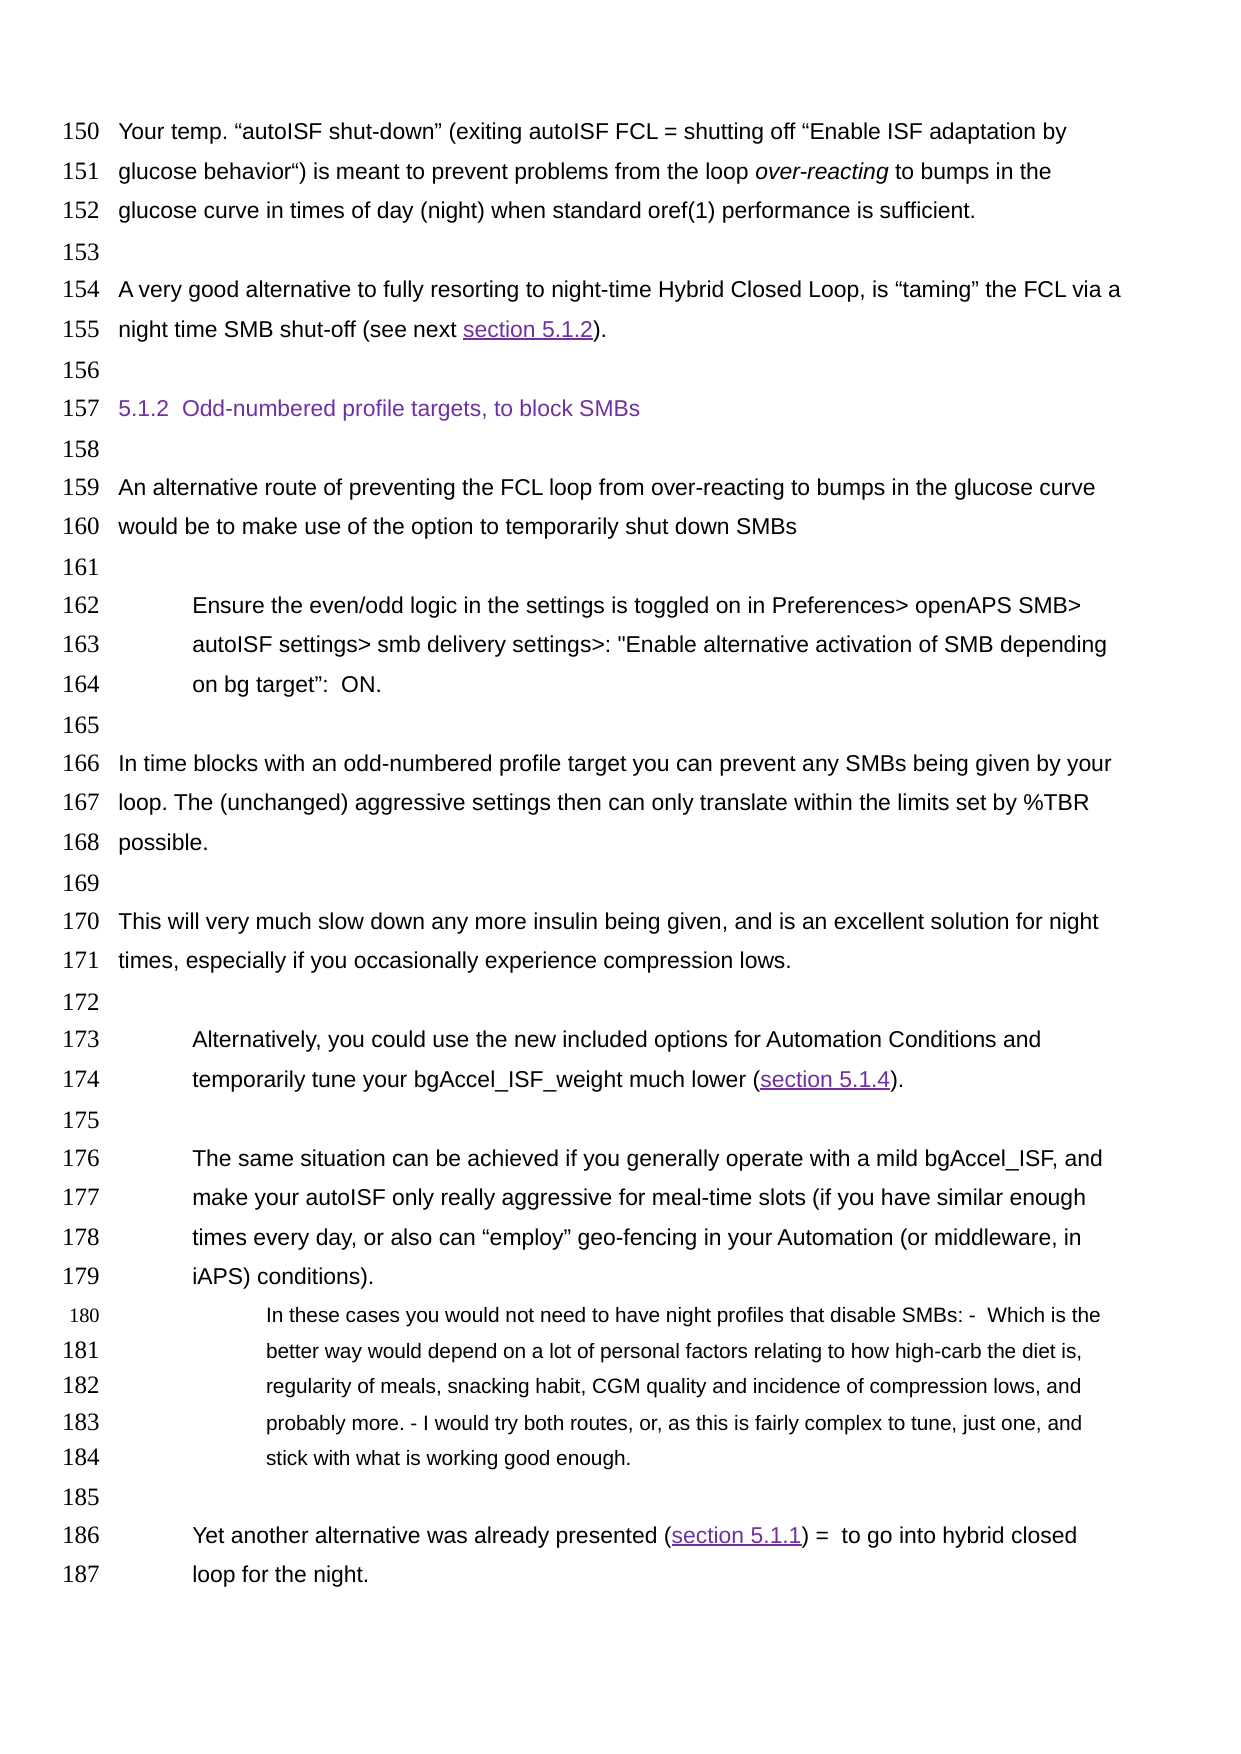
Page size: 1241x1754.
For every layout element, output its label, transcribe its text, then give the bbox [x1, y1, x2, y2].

text The same situation can be achieved if you generally operate with a mild bgAccel_ISF, and make your autoISF only really aggressive for meal-time slots (if you have similar enough times every day, or also can “employ” geo-fencing in your Automation (or middleware, in iAPS) conditions). [192, 1144, 1122, 1289]
text In these cases you would not need to have night profiles that disable SMBs: - Which is the better way would depend on a lot of personal factors relating to how high-carb the diet is, regularity of meals, snacking habit, CGM quality and incidence of compression lows, and probably more. - I would try both routes, or, as this is fairly complex to tune, just one, and stick with what is working good enough. [266, 1302, 1122, 1470]
text A very good alternative to fully resorting to night-time Hybrid Closed Loop, is “taming” the FCL via a night time SMB shut-off (see next section 5.1.2). [118, 276, 1122, 342]
text In time blocks with an odd-numbered profile target you can prevent any SMBs being given by your loop. The (unchanged) aggressive settings then can only translate within the limits set by %TBR possible. [118, 750, 1122, 855]
text Your temp. “autoISF shut-down” (exiting autoISF FCL = shutting off “Enable ISF adaptation by glucose behavior“) is meant to prevent problems from the loop over-reacting to bumps in the glucose curve in times of day (night) when standard oref(1) performance is sufficient. [118, 118, 1122, 223]
text An alternative route of preventing the FCL loop from over-reacting to bumps in the glucose curve would be to make use of the option to temporarily shut down SMBs [118, 473, 1122, 539]
text 5.1.2 Odd-numbered profile targets, to block SMBs [118, 394, 1122, 421]
text This will very much slow down any more insulin being given, and is an excellent solution for night times, especially if you occasionally experience compression lows. [118, 908, 1122, 973]
text Alternatively, you could use the new included options for Automation Conditions and temporarily tune your bgAccel_ISF_weight much lower (section 5.1.4). [192, 1026, 1122, 1092]
text Ensure the even/odd logic in the settings is toggled on in Preferences> openAPS SMB> autoISF settings> smb delivery settings>: "Enable alternative activation of SMB depending on bg target”: ON. [192, 592, 1122, 697]
text Yet another alternative was already presented (section 5.1.1) = to go into hybrid closed loop for the night. [192, 1522, 1122, 1587]
